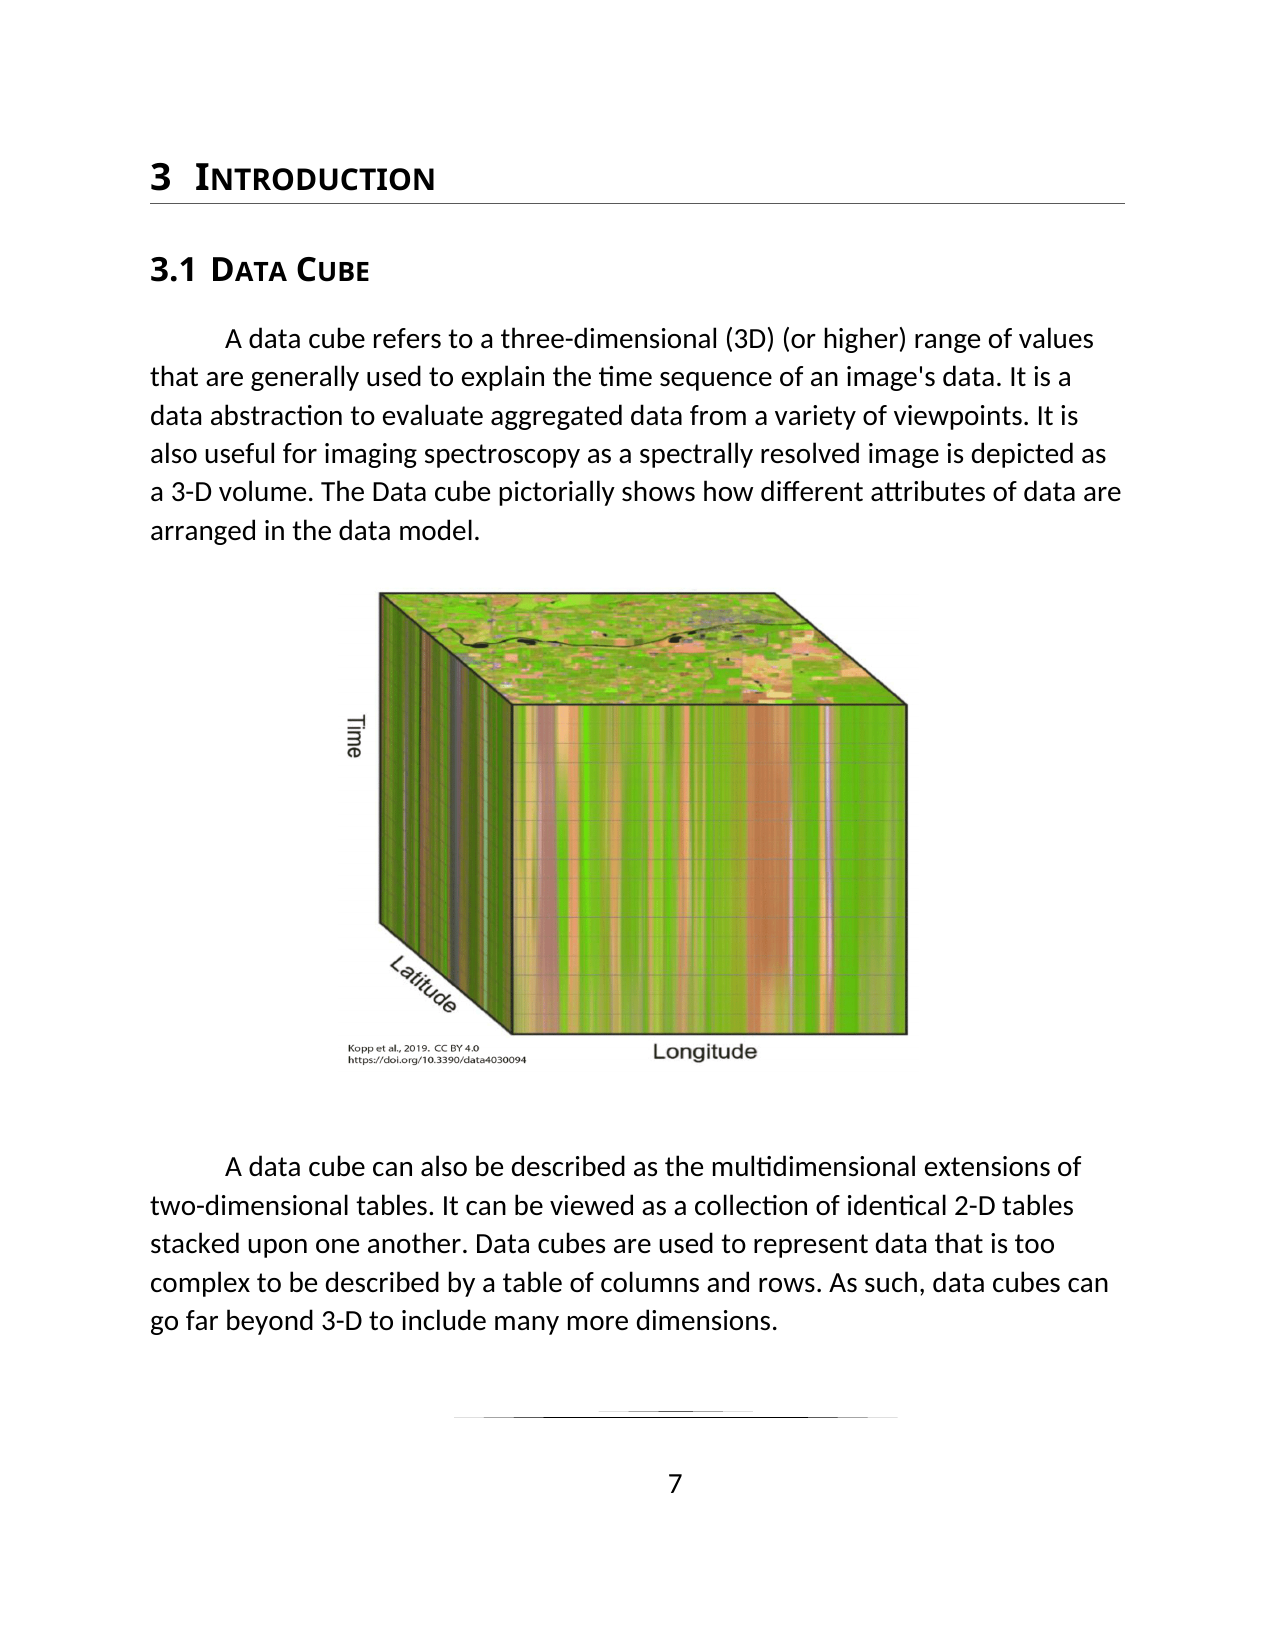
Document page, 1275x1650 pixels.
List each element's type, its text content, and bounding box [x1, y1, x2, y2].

text A data cube can also be described as the multidimensional extensions of two-dimensional tables. It can be viewed as a collection of identical 2-D tables stacked upon one another. Data cubes are used to represent data that is too complex to be described by a table of columns and rows. As such, data cubes can go far beyond 3-D to include many more dimensions. [150, 1148, 1125, 1338]
subtitle Introduction [150, 150, 1125, 203]
text A data cube refers to a three-dimensional (3D) (or higher) range of values that are generally used to explain the time sequence of an image's data. It is a data abstraction to evaluate aggregated data from a variety of viewpoints. It is also useful for imaging spectroscopy as a spectrally resolved image is depicted as a 3-D volume. The Data cube pictorially shows how different attributes of data are arranged in the data model. [150, 320, 1125, 547]
subtitle Data Cube [150, 246, 1125, 291]
picture [337, 582, 919, 1072]
